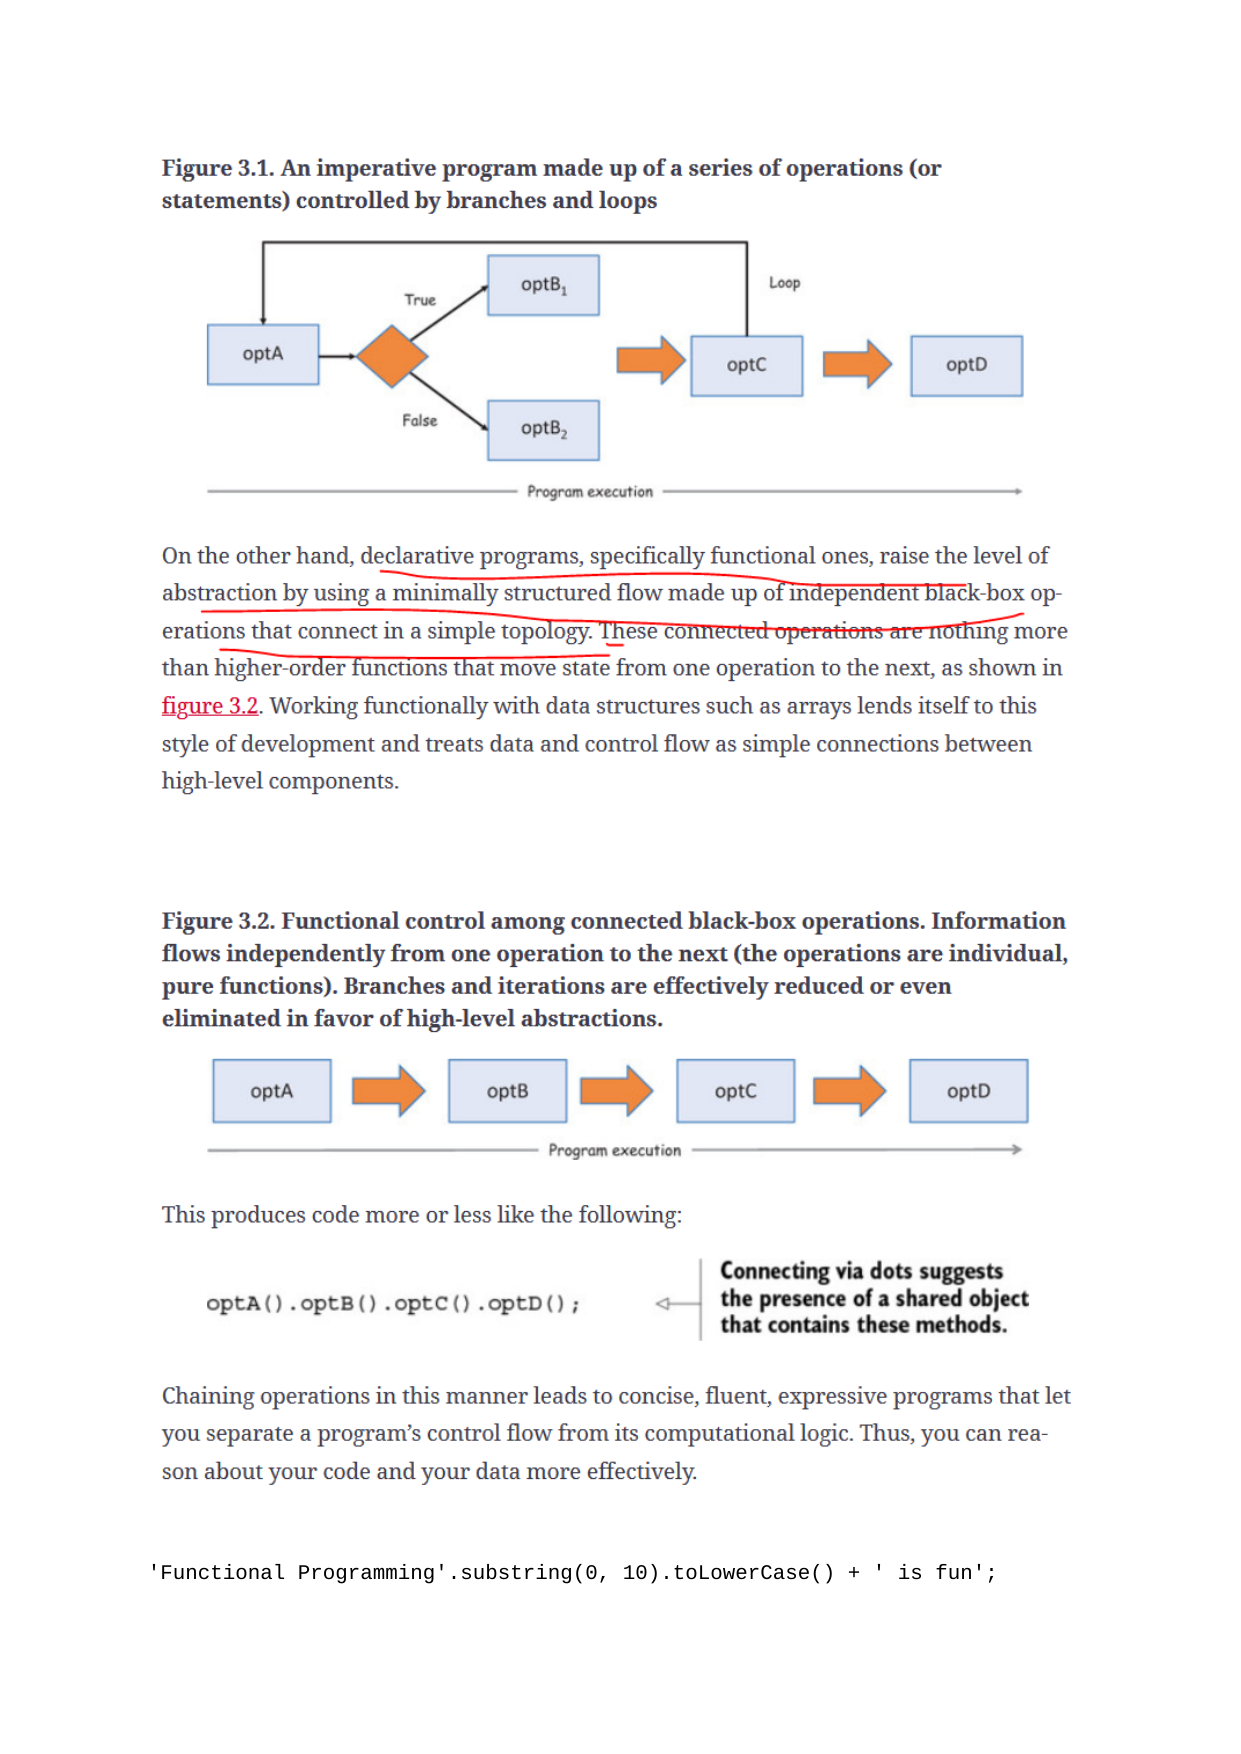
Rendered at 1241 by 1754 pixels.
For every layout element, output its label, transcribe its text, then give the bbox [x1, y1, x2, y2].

text 'Functional Programming'.substring(0, 10).toLowerCase() + ' is fun'; [148, 1562, 1093, 1586]
